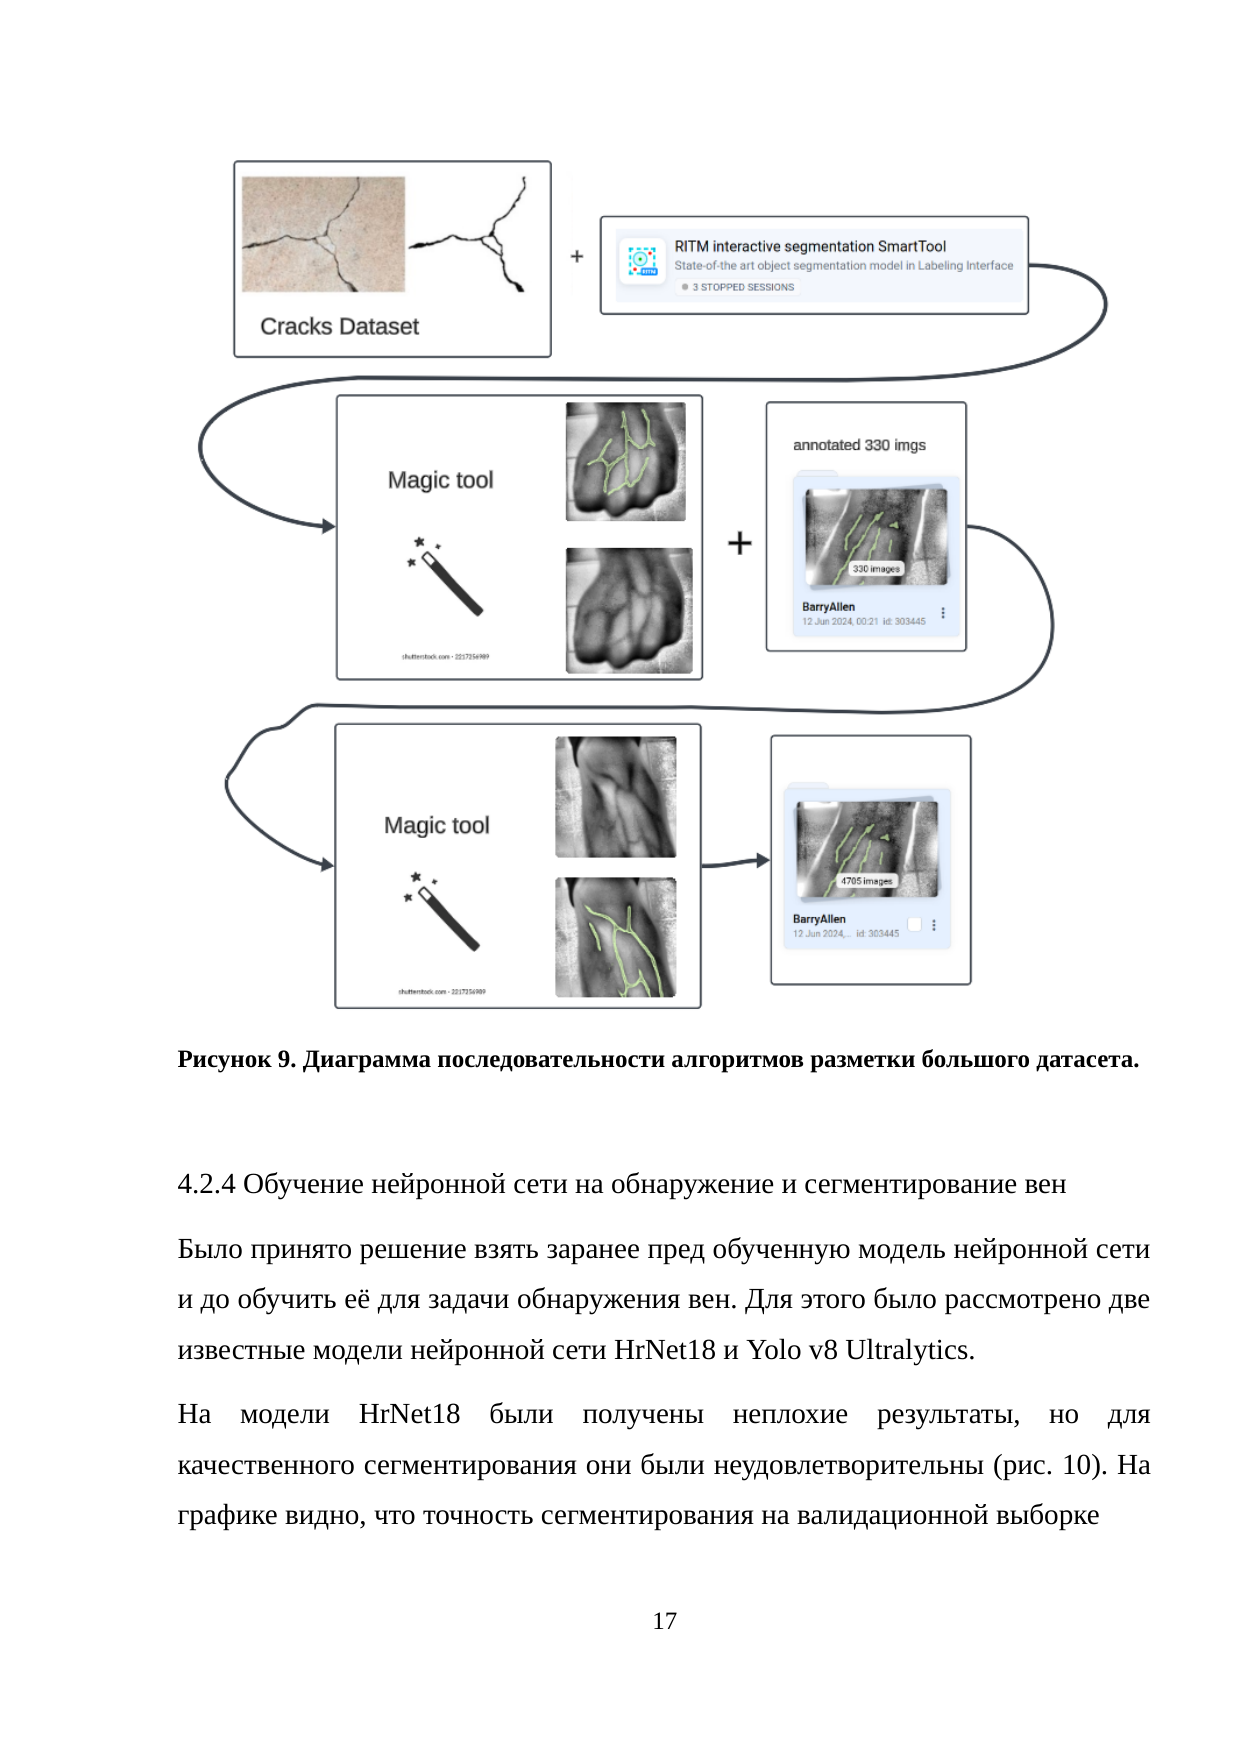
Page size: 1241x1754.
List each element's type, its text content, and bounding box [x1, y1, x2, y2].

picture [162, 123, 1134, 1030]
text 4.2.4 Обучение нейронной сети на обнаружение и сегментирование вен [177, 1166, 1152, 1200]
text Рисунок 9. Диаграмма последовательности алгоритмов разметки большого датасета. [177, 118, 1152, 1072]
text На модели HrNet18 были получены неплохие результаты, но для качественного сегментирования они были неудовлетворительны (рис. 10). На графике видно, что точность сегментирования на валидационной выборке [177, 1397, 1152, 1531]
text Было принято решение взять заранее пред обученную модель нейронной сети и до обучить её для задачи обнаружения вен. Для этого было рассмотрено две известные модели нейронной сети HrNet18 и Yolo v8 Ultralytics. [177, 1231, 1152, 1365]
